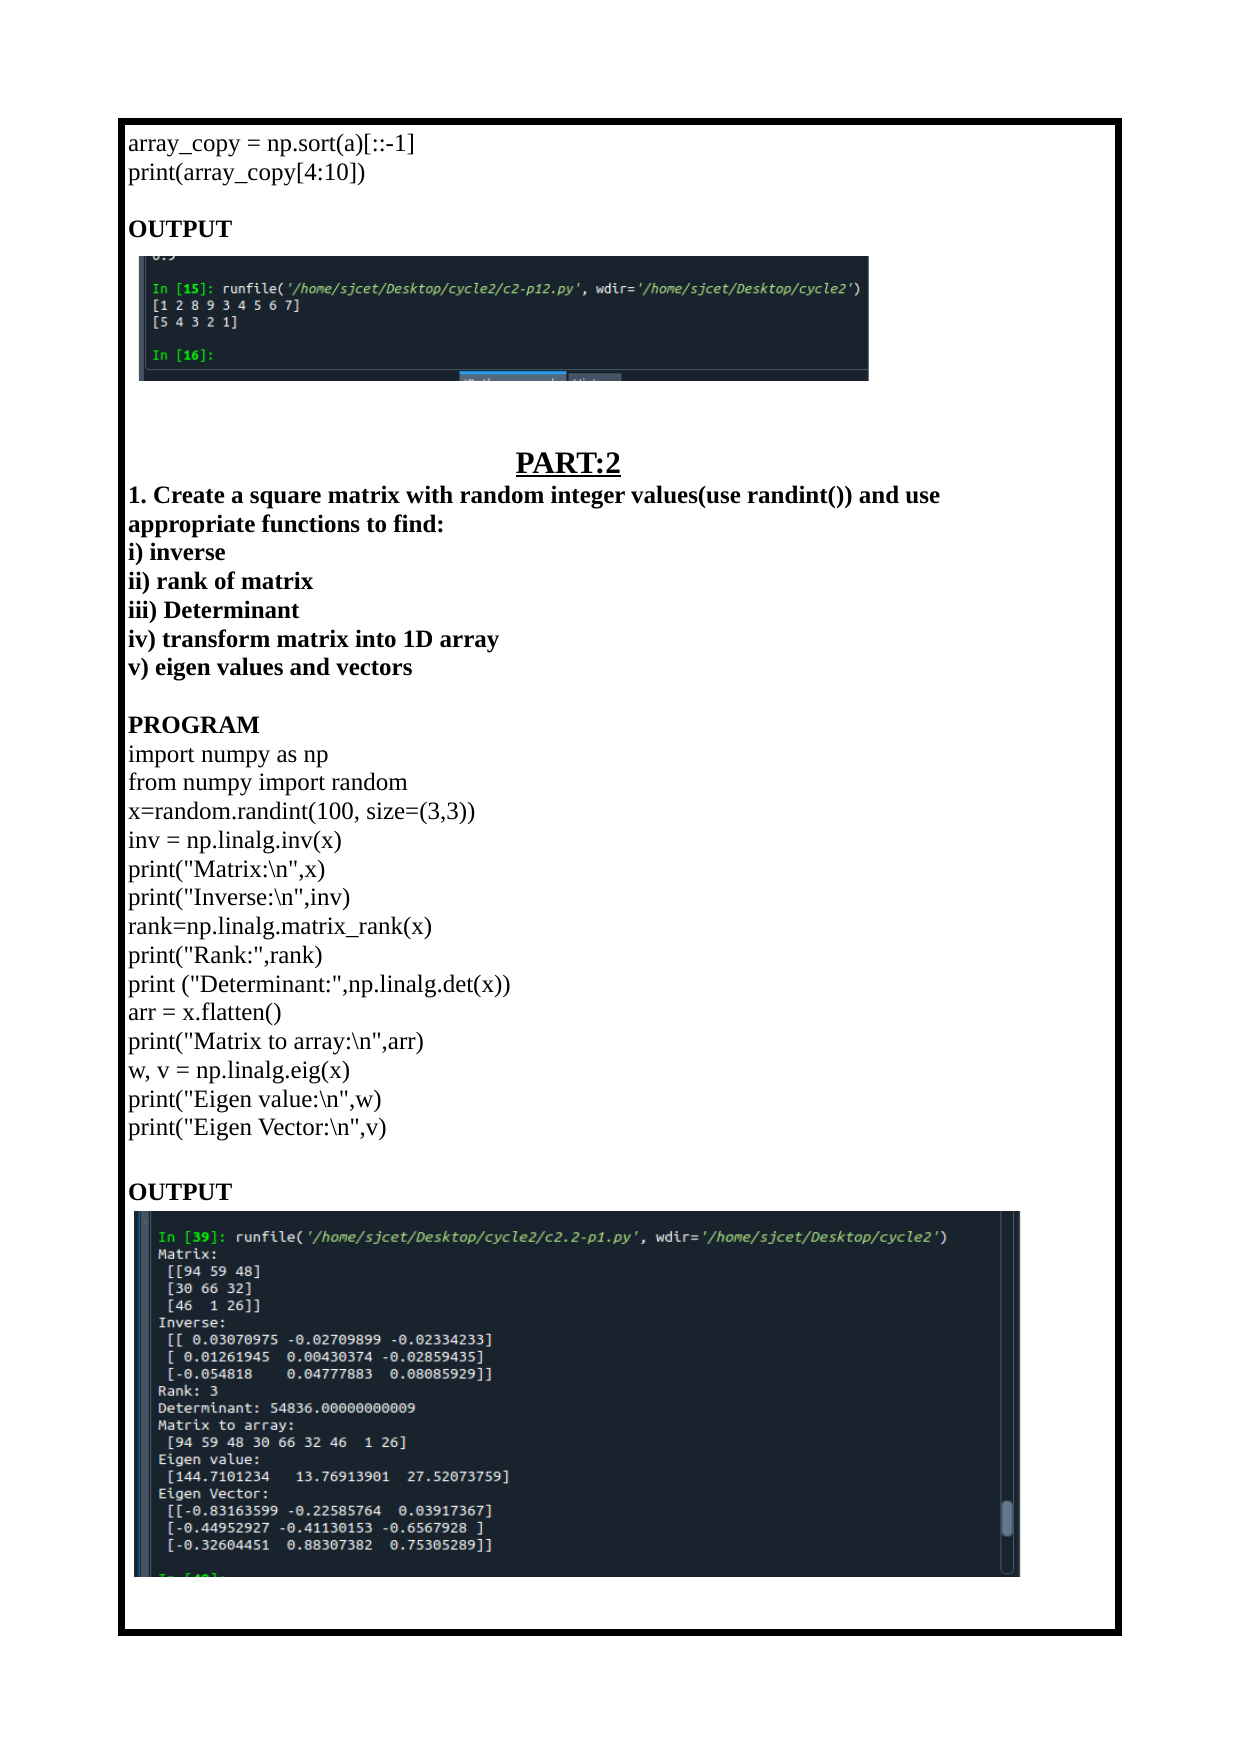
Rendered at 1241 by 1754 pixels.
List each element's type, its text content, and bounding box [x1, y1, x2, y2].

text iv) transform matrix into 1D array [128, 624, 1112, 652]
text OUTPUT [128, 1177, 1112, 1206]
text PART:2 [128, 444, 1112, 480]
text print("Eigen value:\n",w) [128, 1084, 1112, 1112]
text w, v = np.linalg.eig(x) [128, 1055, 1112, 1084]
text print ("Determinant:",np.linalg.det(x)) [128, 969, 1112, 997]
text OUTPUT [128, 214, 1112, 243]
text i) inverse [128, 537, 1112, 566]
text arr = x.flatten() [128, 997, 1112, 1026]
text print(array_copy[4:10]) [128, 157, 1112, 185]
text array_copy = np.sort(a)[::-1] [128, 128, 1112, 157]
text iii) Determinant [128, 595, 1112, 624]
text import numpy as np [128, 739, 1112, 767]
text print("Matrix to array:\n",arr) [128, 1026, 1112, 1055]
text rank=np.linalg.matrix_rank(x) [128, 911, 1112, 940]
text appropriate functions to find: [128, 509, 1112, 537]
text x=random.randint(100, size=(3,3)) [128, 796, 1112, 825]
text inv = np.linalg.inv(x) [128, 825, 1112, 854]
text 1. Create a square matrix with random integer values(use randint()) and use [128, 480, 1112, 509]
text PROGRAM [128, 710, 1112, 739]
text print("Eigen Vector:\n",v) [128, 1112, 1112, 1141]
text print("Inverse:\n",inv) [128, 882, 1112, 911]
text print("Rank:",rank) [128, 940, 1112, 969]
text from numpy import random [128, 767, 1112, 796]
text print("Matrix:\n",x) [128, 854, 1112, 882]
text ii) rank of matrix [128, 566, 1112, 595]
picture [747, 361, 869, 381]
text v) eigen values and vectors [128, 652, 1112, 681]
